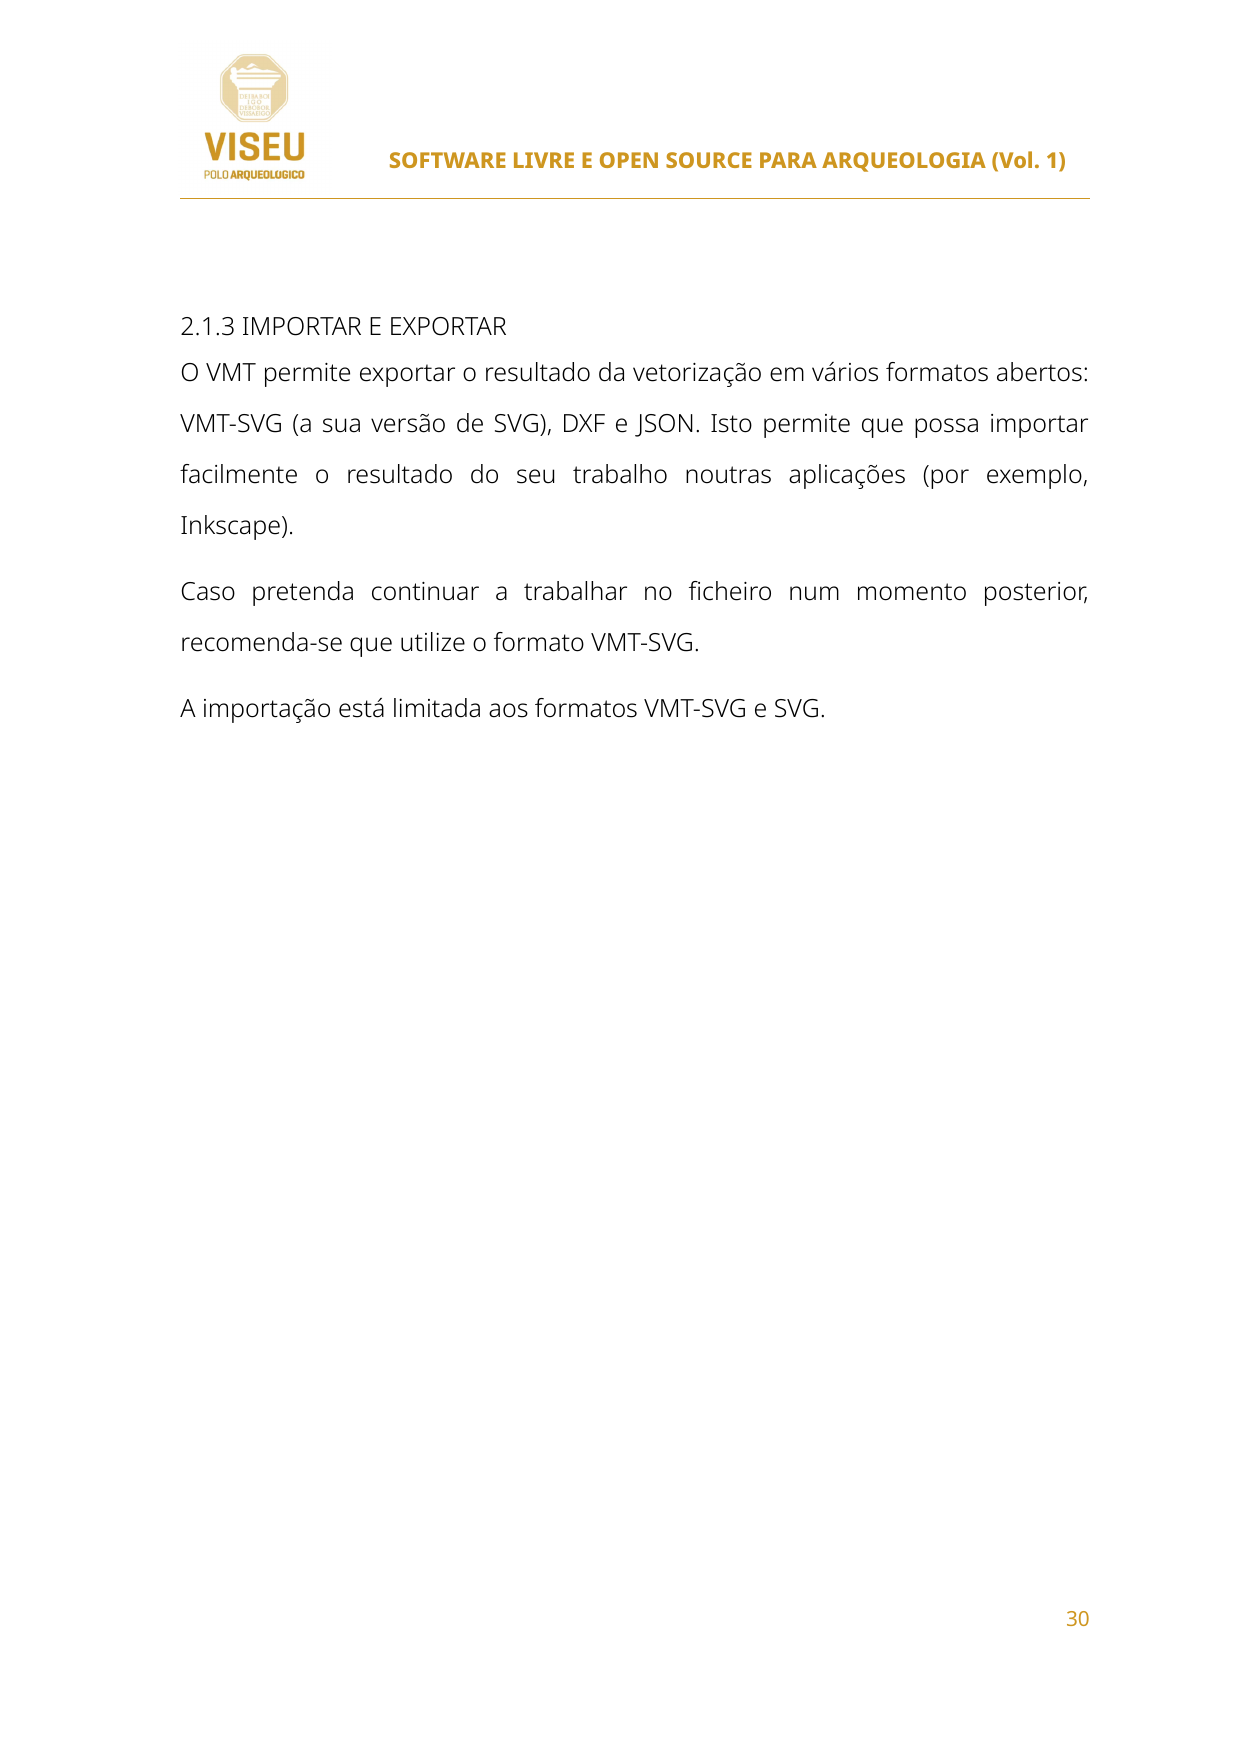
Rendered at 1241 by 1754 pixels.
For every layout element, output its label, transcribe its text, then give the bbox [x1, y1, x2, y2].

text A importação está limitada aos formatos VMT-SVG e SVG. [180, 690, 1090, 724]
text O VMT permite exportar o resultado da vetorização em vários formatos abertos: VMT-SVG (a sua versão de SVG), DXF e JSON. Isto permite que possa importar facilmente o resultado do seu trabalho noutras aplicações (por exemplo, Inkscape). [180, 355, 1090, 542]
subtitle 2.1.3 Importar e Exportar [180, 308, 1090, 342]
text Caso pretenda continuar a trabalhar no ficheiro num momento posterior, recomenda-se que utilize o formato VMT-SVG. [180, 574, 1090, 659]
